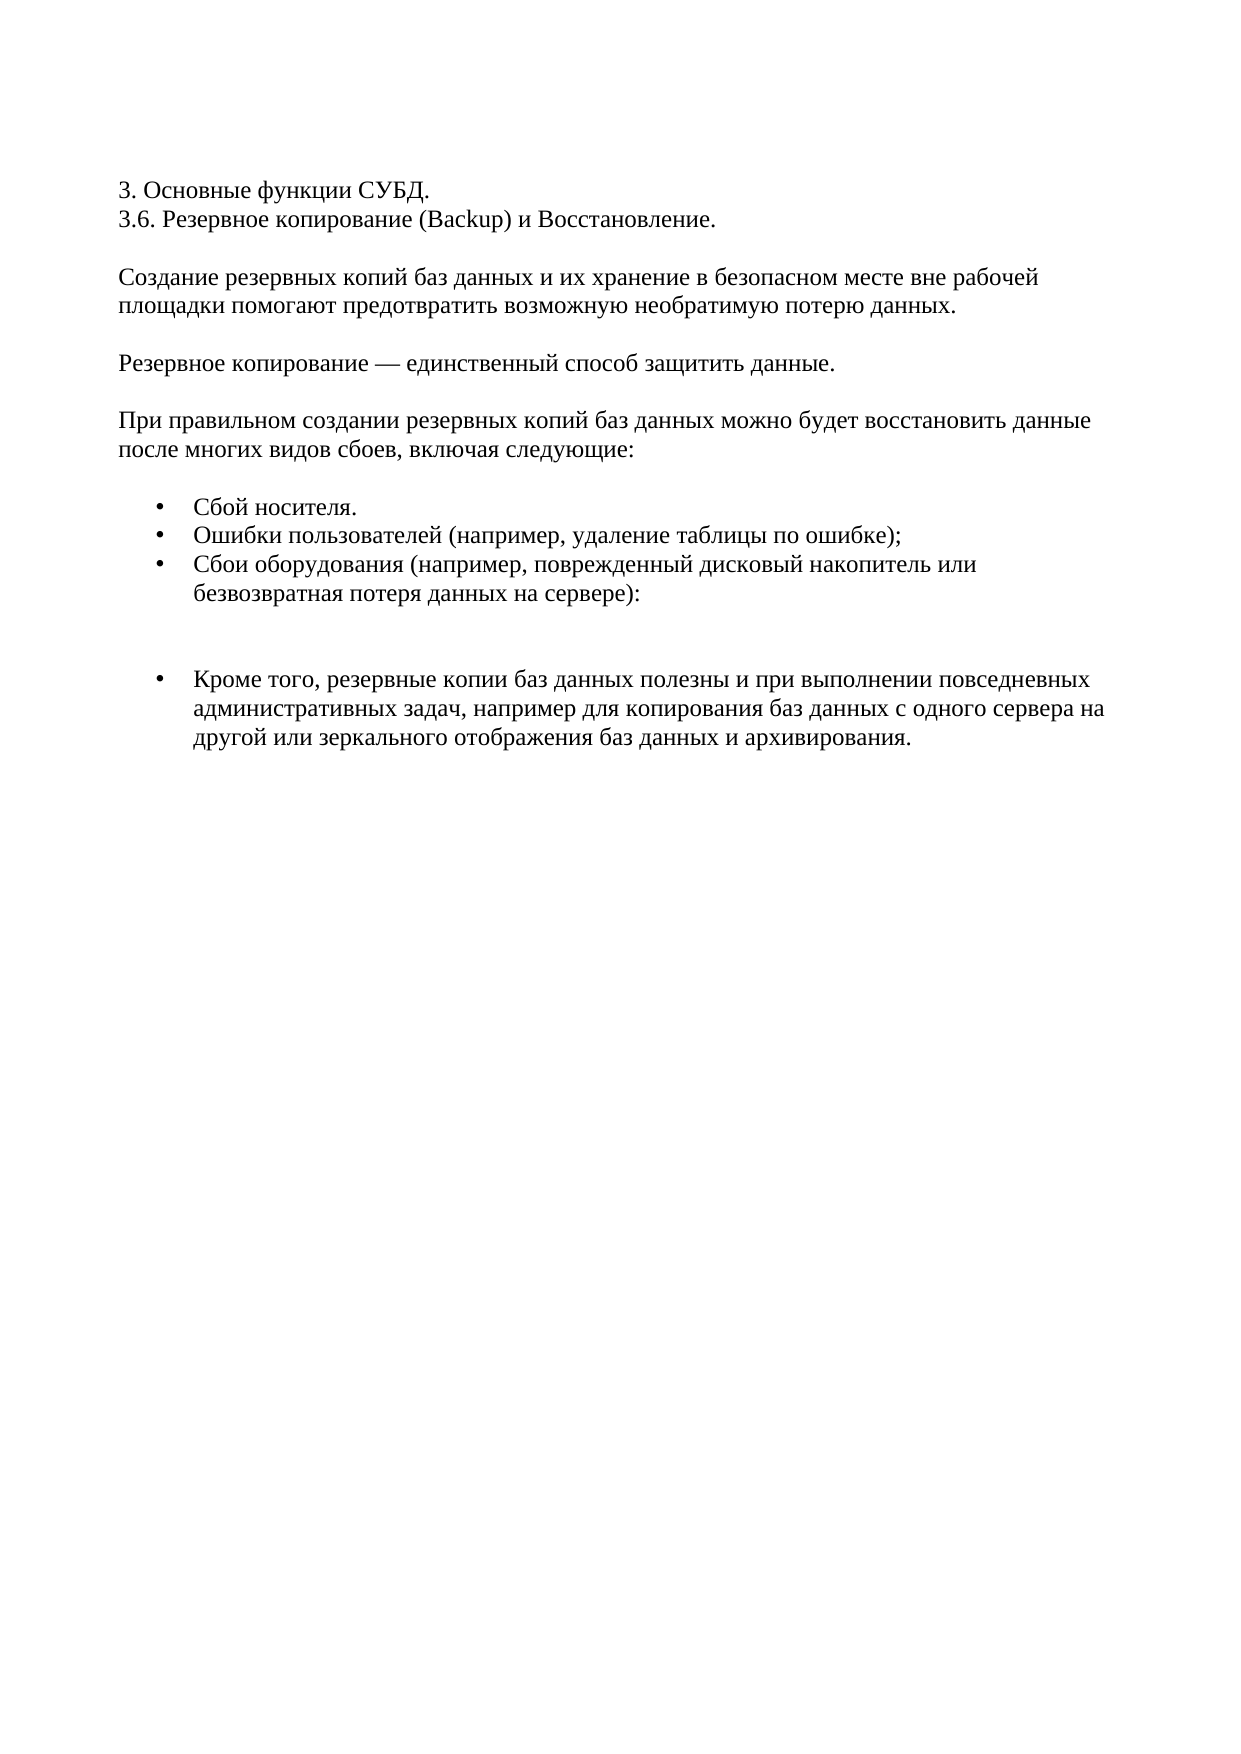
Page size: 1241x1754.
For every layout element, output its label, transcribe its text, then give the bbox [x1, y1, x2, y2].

text 3. Основные функции СУБД. [118, 176, 1122, 204]
text Резервное копирование — единственный способ защитить данные. [118, 348, 1122, 377]
text Создание резервных копий баз данных и их хранение в безопасном месте вне рабочей площадки помогают предотвратить возможную необратимую потерю данных. [118, 262, 1122, 319]
list Сбои оборудования (например, поврежденный дисковый накопитель или безвозвратная потеря данных на сервере): [156, 549, 1122, 607]
list Кроме того, резервные копии баз данных полезны и при выполнении повседневных административных задач, например для копирования баз данных с одного сервера на другой или зеркального отображения баз данных и архивирования. [156, 664, 1122, 751]
text 3.6. Резервное копирование (Backup) и Восстановление. [118, 204, 1122, 233]
list Сбой носителя. [156, 492, 1122, 521]
list Ошибки пользователей (например, удаление таблицы по ошибке); [156, 521, 1122, 549]
text При правильном создании резервных копий баз данных можно будет восстановить данные после многих видов сбоев, включая следующие: [118, 406, 1122, 463]
